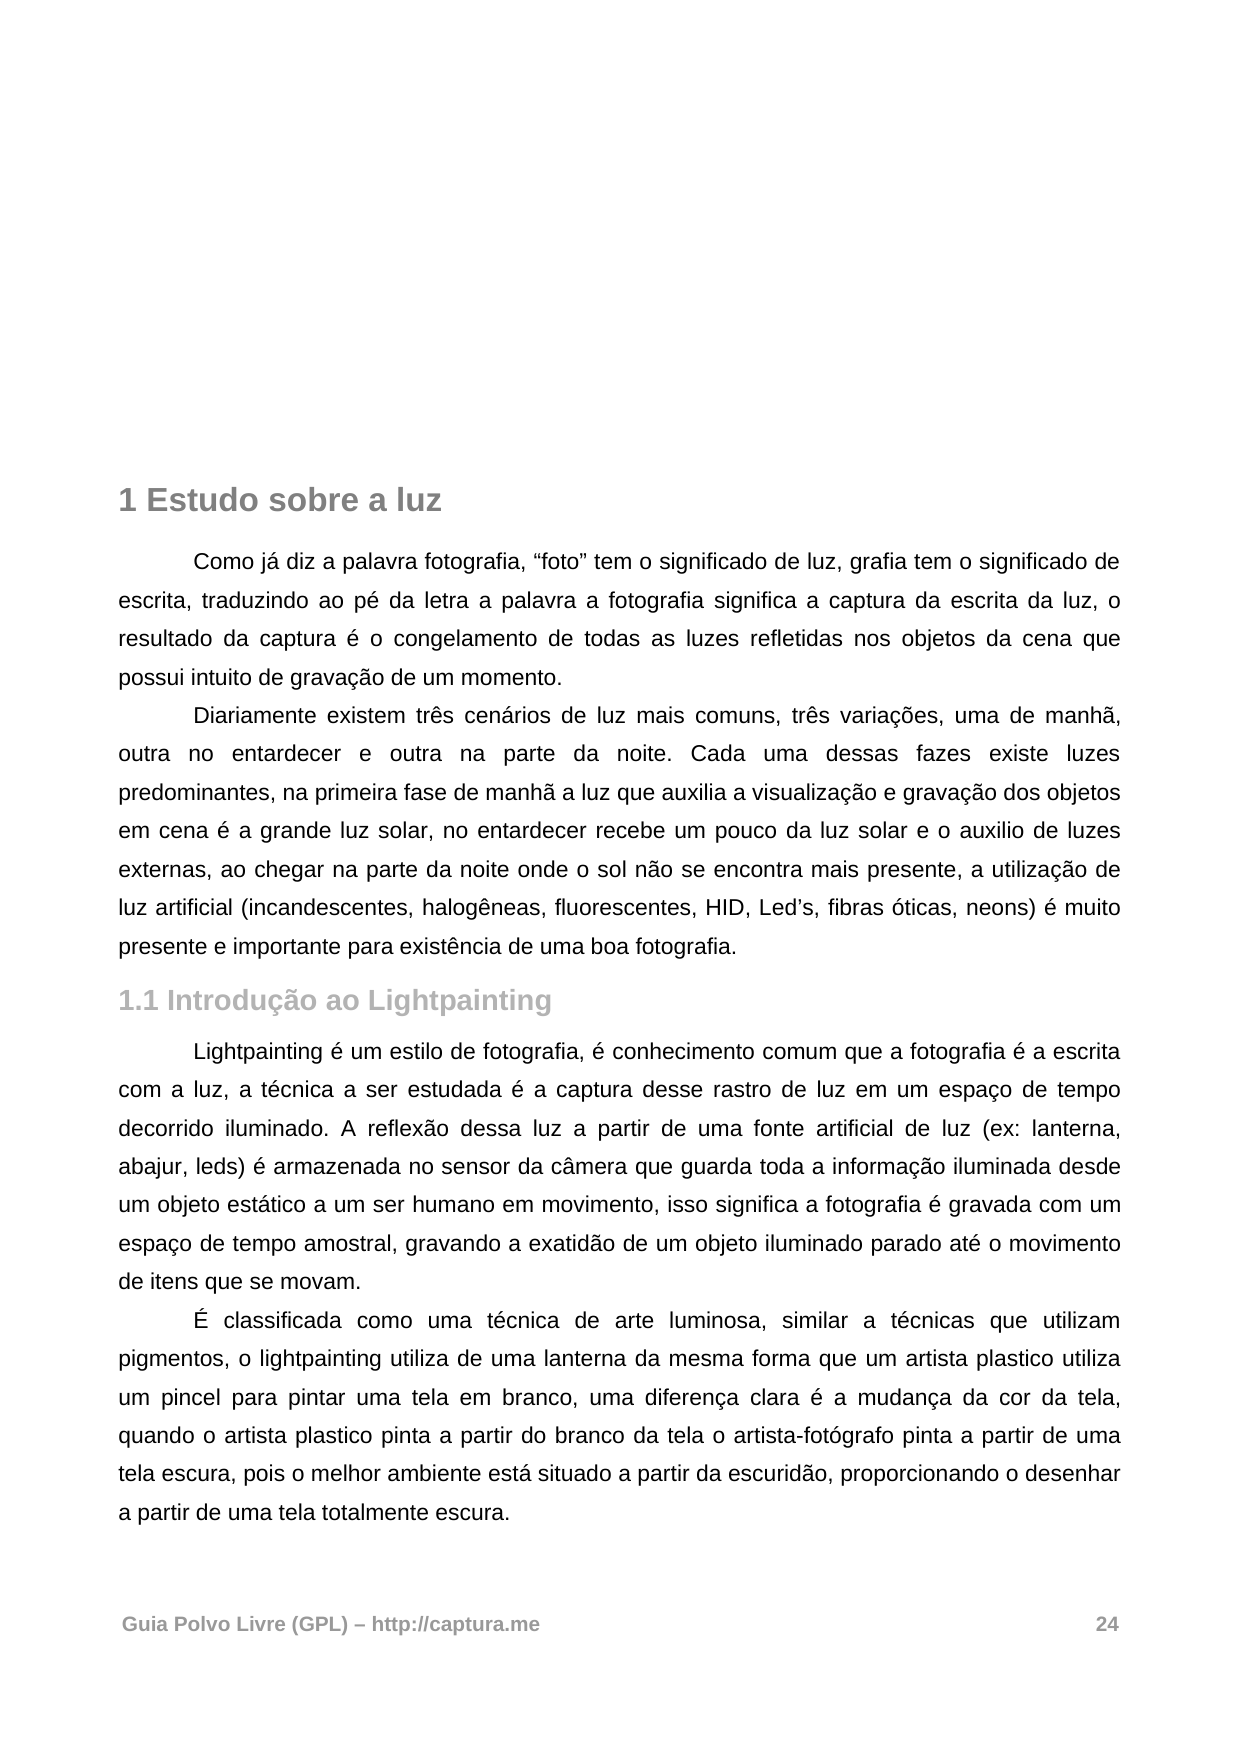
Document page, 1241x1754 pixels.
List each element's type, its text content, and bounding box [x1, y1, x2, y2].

text Diariamente existem três cenários de luz mais comuns, três variações, uma de manhã, outra no entardecer e outra na parte da noite. Cada uma dessas fazes existe luzes predominantes, na primeira fase de manhã a luz que auxilia a visualização e gravação dos objetos em cena é a grande luz solar, no entardecer recebe um pouco da luz solar e o auxilio de luzes externas, ao chegar na parte da noite onde o sol não se encontra mais presente, a utilização de luz artificial (incandescentes, halogêneas, fluorescentes, HID, Led’s, fibras óticas, neons) é muito presente e importante para existência de uma boa fotografia. [118, 703, 1122, 959]
subtitle 1 Estudo sobre a luz [118, 481, 1122, 518]
subtitle 1.1 Introdução ao Lightpainting [118, 983, 1122, 1016]
text É classificada como uma técnica de arte luminosa, similar a técnicas que utilizam pigmentos, o lightpainting utiliza de uma lanterna da mesma forma que um artista plastico utiliza um pincel para pintar uma tela em branco, uma diferença clara é a mudança da cor da tela, quando o artista plastico pinta a partir do branco da tela o artista-fotógrafo pinta a partir de uma tela escura, pois o melhor ambiente está situado a partir da escuridão, proporcionando o desenhar a partir de uma tela totalmente escura. [118, 1307, 1122, 1525]
text Como já diz a palavra fotografia, “foto” tem o significado de luz, grafia tem o significado de escrita, traduzindo ao pé da letra a palavra a fotografia significa a captura da escrita da luz, o resultado da captura é o congelamento de todas as luzes refletidas nos objetos da cena que possui intuito de gravação de um momento. [118, 549, 1122, 690]
text Lightpainting é um estilo de fotografia, é conhecimento comum que a fotografia é a escrita com a luz, a técnica a ser estudada é a captura desse rastro de luz em um espaço de tempo decorrido iluminado. A reflexão dessa luz a partir de uma fonte artificial de luz (ex: lanterna, abajur, leds) é armazenada no sensor da câmera que guarda toda a informação iluminada desde um objeto estático a um ser humano em movimento, isso significa a fotografia é gravada com um espaço de tempo amostral, gravando a exatidão de um objeto iluminado parado até o movimento de itens que se movam. [118, 1038, 1122, 1294]
